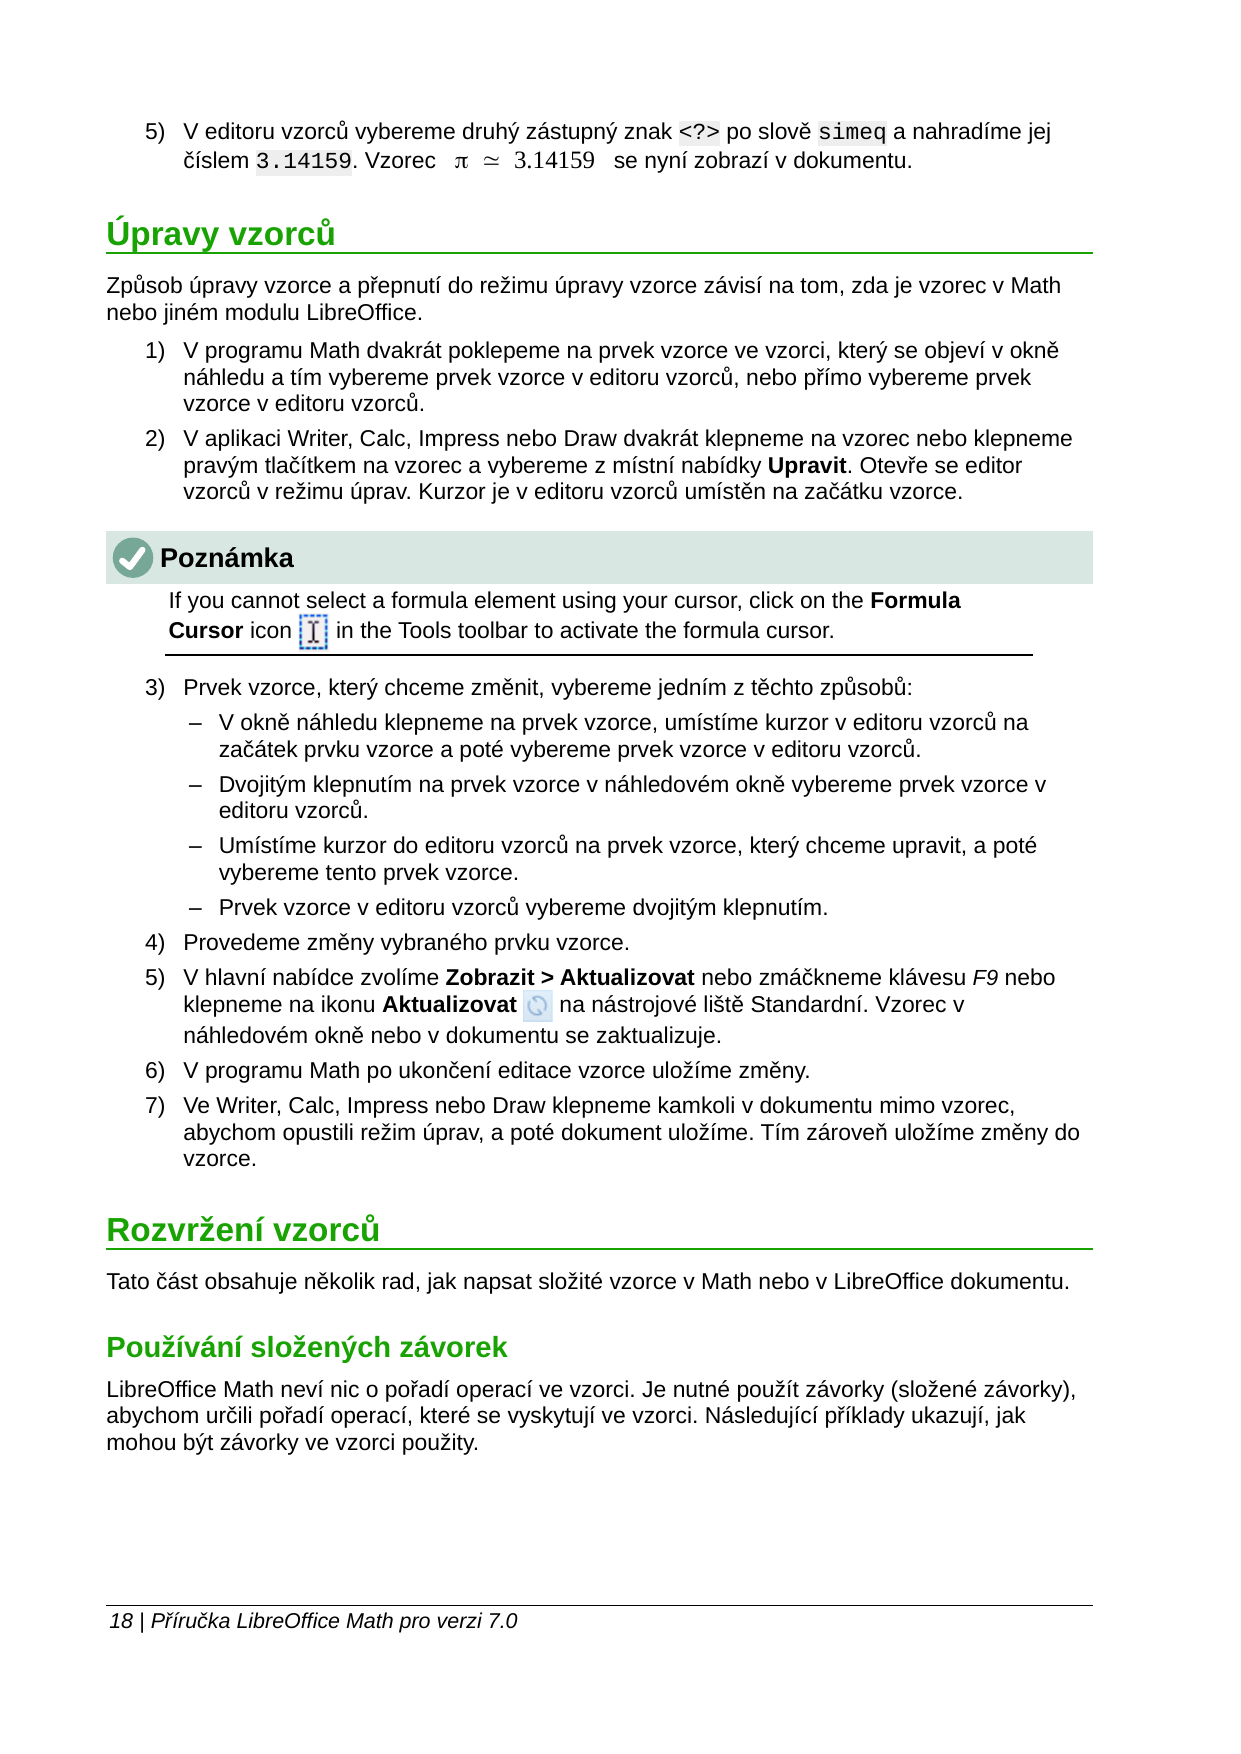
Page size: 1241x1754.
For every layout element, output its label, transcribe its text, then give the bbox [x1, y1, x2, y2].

text If you cannot select a formula element using your cursor, click on the Formula Cursor icon in the Tools toolbar to activate the formula cursor. [165, 584, 1033, 654]
list Prvek vzorce, který chceme změnit, vybereme jedním z těchto způsobů: [165, 674, 1093, 700]
list V hlavní nabídce zvolíme Zobrazit > Aktualizovat nebo zmáčkneme klávesu F9 nebo klepneme na ikonu Aktualizovat na nástrojové liště Standardní. Vzorec v náhledovém okně nebo v dokumentu se zaktualizuje. [165, 964, 1093, 1048]
list V aplikaci Writer, Calc, Impress nebo Draw dvakrát klepneme na vzorec nebo klepneme pravým tlačítkem na vzorec a vybereme z místní nabídky Upravit. Otevře se editor vzorců v režimu úprav. Kurzor je v editoru vzorců umístěn na začátku vzorce. [165, 425, 1093, 504]
list V programu Math po ukončení editace vzorce uložíme změny. [165, 1057, 1093, 1083]
subtitle Rozvržení vzorců [106, 1210, 1093, 1248]
subtitle Používání složených závorek [106, 1330, 1093, 1364]
list Umístíme kurzor do editoru vzorců na prvek vzorce, který chceme upravit, a poté vybereme tento prvek vzorce. [189, 832, 1093, 885]
picture [523, 990, 553, 1022]
list Prvek vzorce v editoru vzorců vybereme dvojitým klepnutím. [189, 894, 1093, 920]
list V programu Math dvakrát poklepeme na prvek vzorce ve vzorci, který se objeví v okně náhledu a tím vybereme prvek vzorce v editoru vzorců, nebo přímo vybereme prvek vzorce v editoru vzorců. [165, 337, 1093, 416]
text LibreOffice Math neví nic o pořadí operací ve vzorci. Je nutné použít závorky (složené závorky), abychom určili pořadí operací, které se vyskytují ve vzorci. Následující příklady ukazují, jak mohou být závorky ve vzorci použity. [106, 1376, 1093, 1455]
list Provedeme změny vybraného prvku vzorce. [165, 929, 1093, 955]
subtitle Poznámka [106, 531, 1093, 584]
list Ve Writer, Calc, Impress nebo Draw klepneme kamkoli v dokumentu mimo vzorec, abychom opustili režim úprav, a poté dokument uložíme. Tím zároveň uložíme změny do vzorce. [165, 1092, 1093, 1171]
list V editoru vzorců vybereme druhý zástupný znak <?> po slově simeq a nahradíme jej číslem 3.14159. Vzorecse nyní zobrazí v dokumentu. [165, 118, 1093, 176]
picture [298, 613, 330, 652]
list Dvojitým klepnutím na prvek vzorce v náhledovém okně vybereme prvek vzorce v editoru vzorců. [189, 771, 1093, 823]
list V okně náhledu klepneme na prvek vzorce, umístíme kurzor v editoru vzorců na začátek prvku vzorce a poté vybereme prvek vzorce v editoru vzorců. [189, 709, 1093, 762]
text Způsob úpravy vzorce a přepnutí do režimu úpravy vzorce závisí na tom, zda je vzorec v Math nebo jiném modulu LibreOffice. [106, 272, 1093, 325]
subtitle Úpravy vzorců [106, 214, 1093, 252]
text Tato část obsahuje několik rad, jak napsat složité vzorce v Math nebo v LibreOffice dokumentu. [106, 1268, 1093, 1294]
